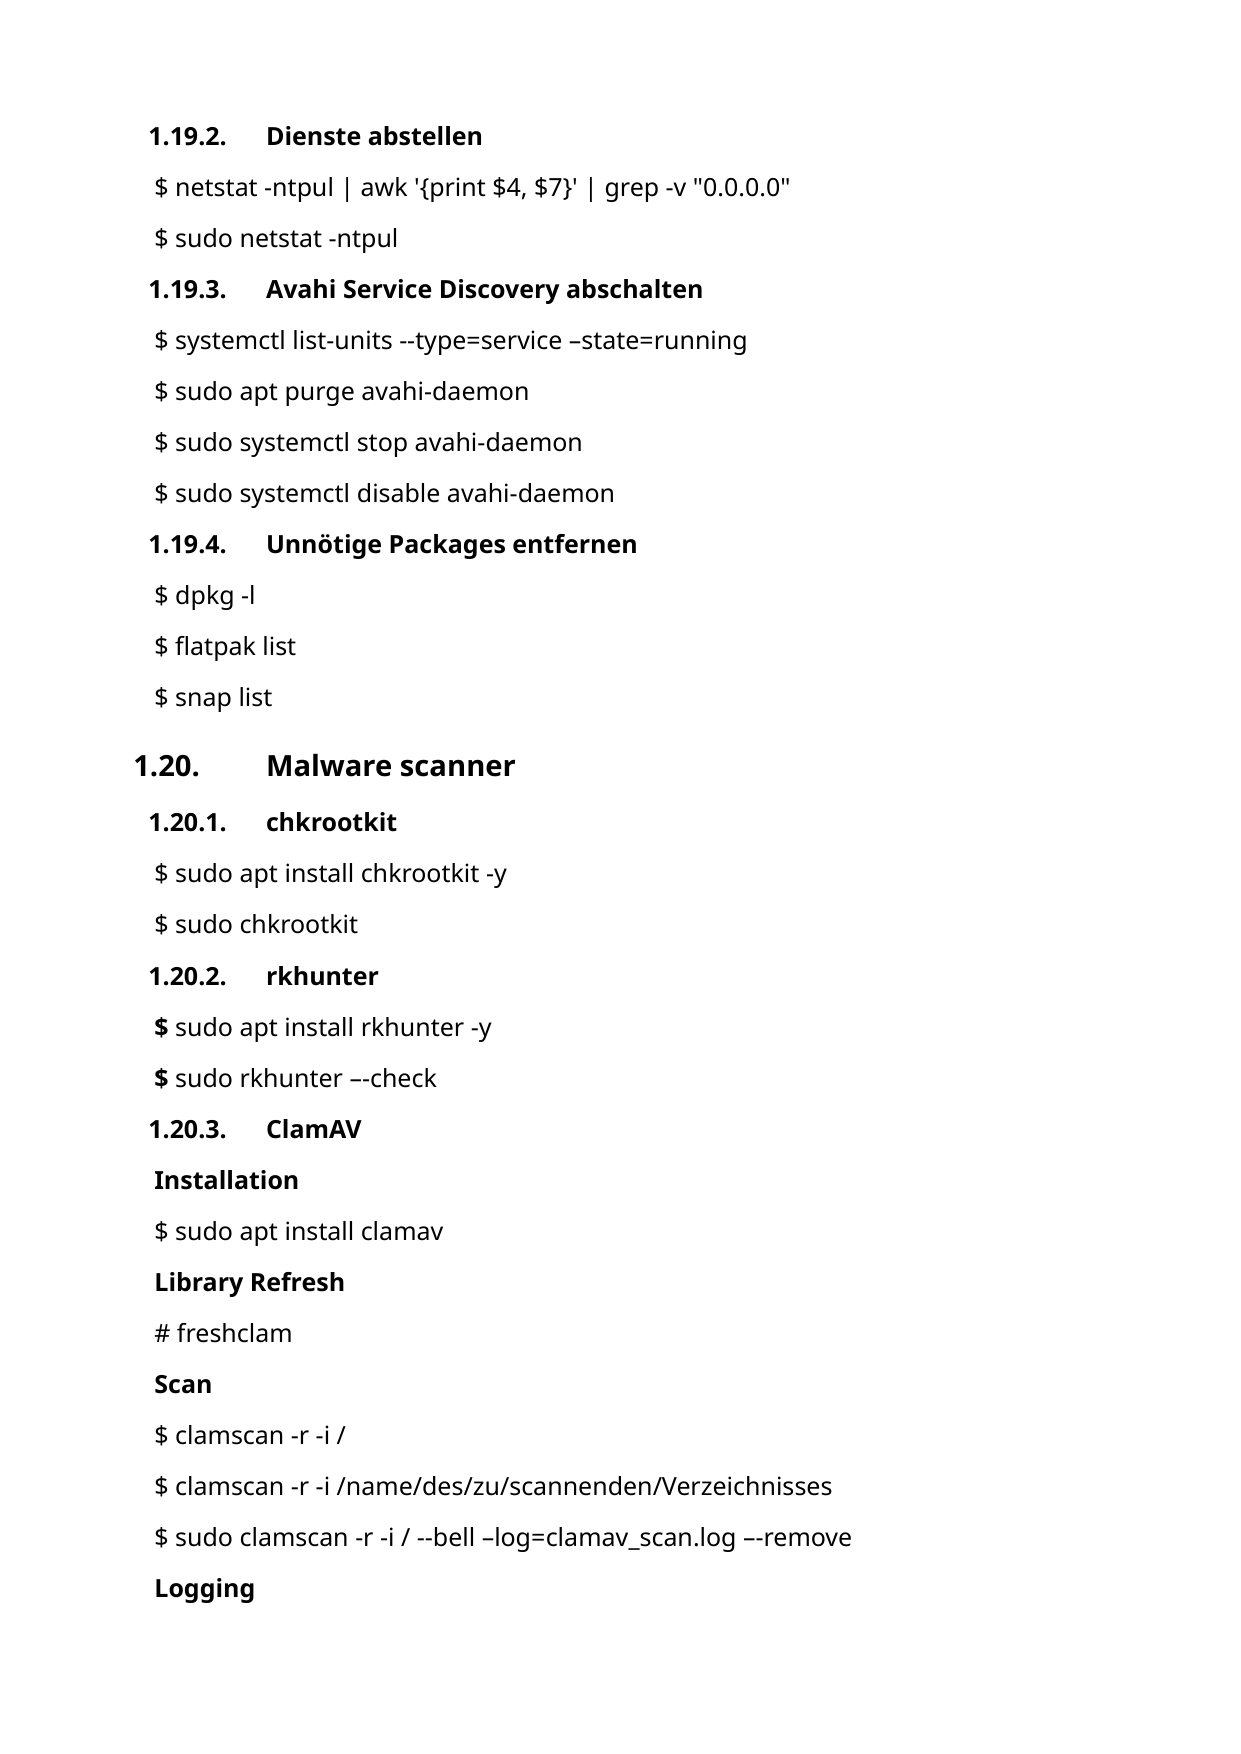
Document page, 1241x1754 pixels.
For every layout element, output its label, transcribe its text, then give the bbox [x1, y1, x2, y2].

subtitle Malware scanner [118, 746, 1122, 785]
text $ netstat -ntpul | awk '{print $4, $7}' | grep -v "0.0.0.0" [154, 169, 1122, 203]
text $ sudo clamscan -r -i / --bell –log=clamav_scan.log –-remove [154, 1520, 1122, 1554]
text $ sudo apt install rkhunter -y [154, 1009, 1122, 1043]
text $ sudo rkhunter –-check [154, 1060, 1122, 1094]
subtitle rkhunter [118, 958, 1122, 992]
subtitle chkrootkit [118, 805, 1122, 839]
text $ systemctl list-units --type=service –state=running [154, 322, 1122, 356]
subtitle Dienste abstellen [118, 118, 1122, 152]
text $ sudo apt purge avahi-daemon [154, 373, 1122, 407]
text $ sudo apt install chkrootkit -y [154, 856, 1122, 890]
text $ flatpak list [154, 628, 1122, 663]
text Logging [154, 1571, 1122, 1605]
text $ clamscan -r -i /name/des/zu/scannenden/Verzeichnisses [154, 1469, 1122, 1503]
text $ dpkg -l [154, 577, 1122, 612]
text Library Refresh [154, 1264, 1122, 1298]
text $ sudo systemctl stop avahi-daemon [154, 424, 1122, 458]
text $ sudo apt install clamav [154, 1213, 1122, 1247]
subtitle Unnötige Packages entfernen [118, 526, 1122, 561]
subtitle ClamAV [118, 1111, 1122, 1145]
text $ sudo systemctl disable avahi-daemon [154, 475, 1122, 509]
text # freshclam [154, 1316, 1122, 1349]
text $ sudo chkrootkit [154, 907, 1122, 941]
text $ snap list [154, 679, 1122, 714]
subtitle Avahi Service Discovery abschalten [118, 271, 1122, 305]
text Installation [154, 1162, 1122, 1196]
text $ sudo netstat -ntpul [154, 220, 1122, 254]
text $ clamscan -r -i / [154, 1418, 1122, 1452]
text Scan [154, 1367, 1122, 1401]
